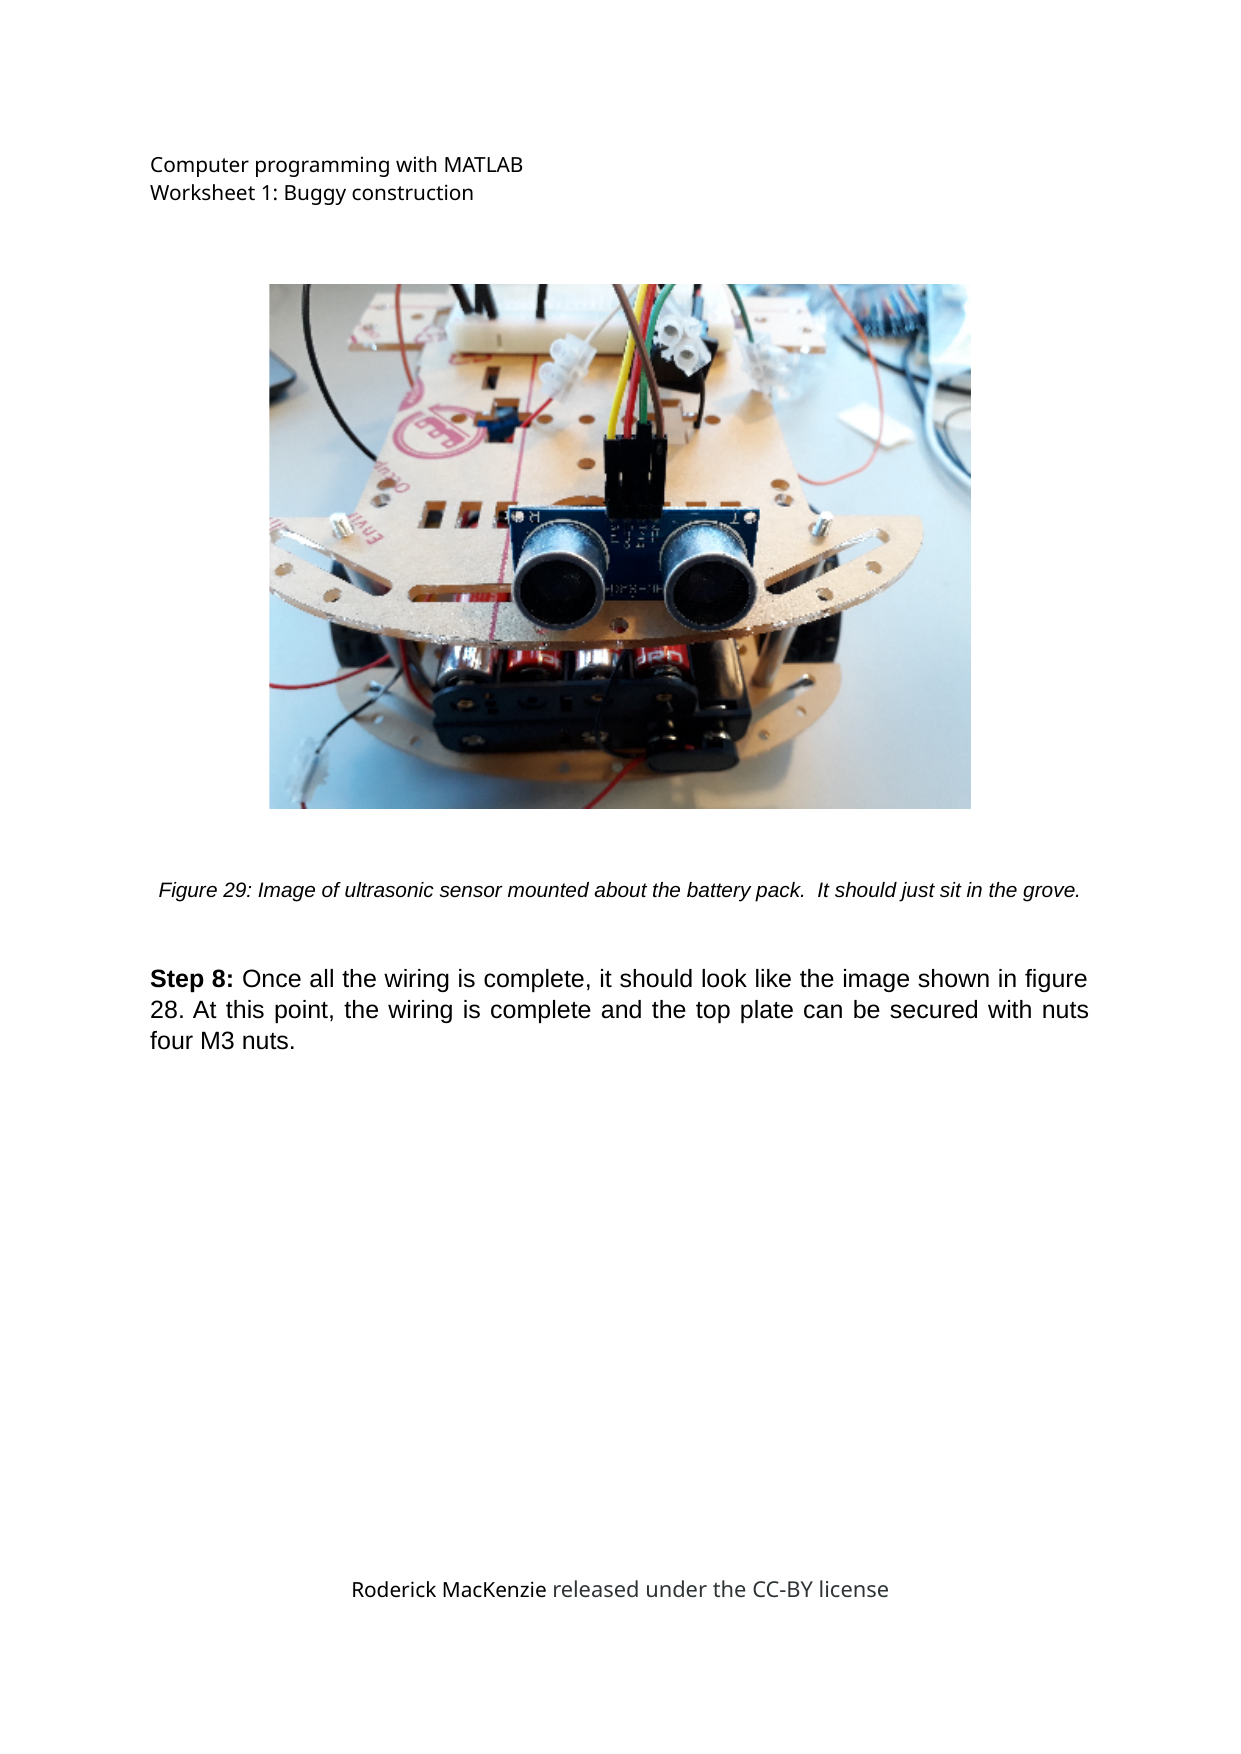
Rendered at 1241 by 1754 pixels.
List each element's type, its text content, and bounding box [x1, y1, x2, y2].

picture [269, 284, 971, 809]
text Step 8: Once all the wiring is complete, it should look like the image shown in figure 28. At this point, the wiring is complete and the top plate can be secured with nuts four M3 nuts. [150, 964, 1090, 1055]
text Figure 29: Image of ultrasonic sensor mounted about the battery pack. It should just sit in the grove. [150, 878, 1090, 902]
